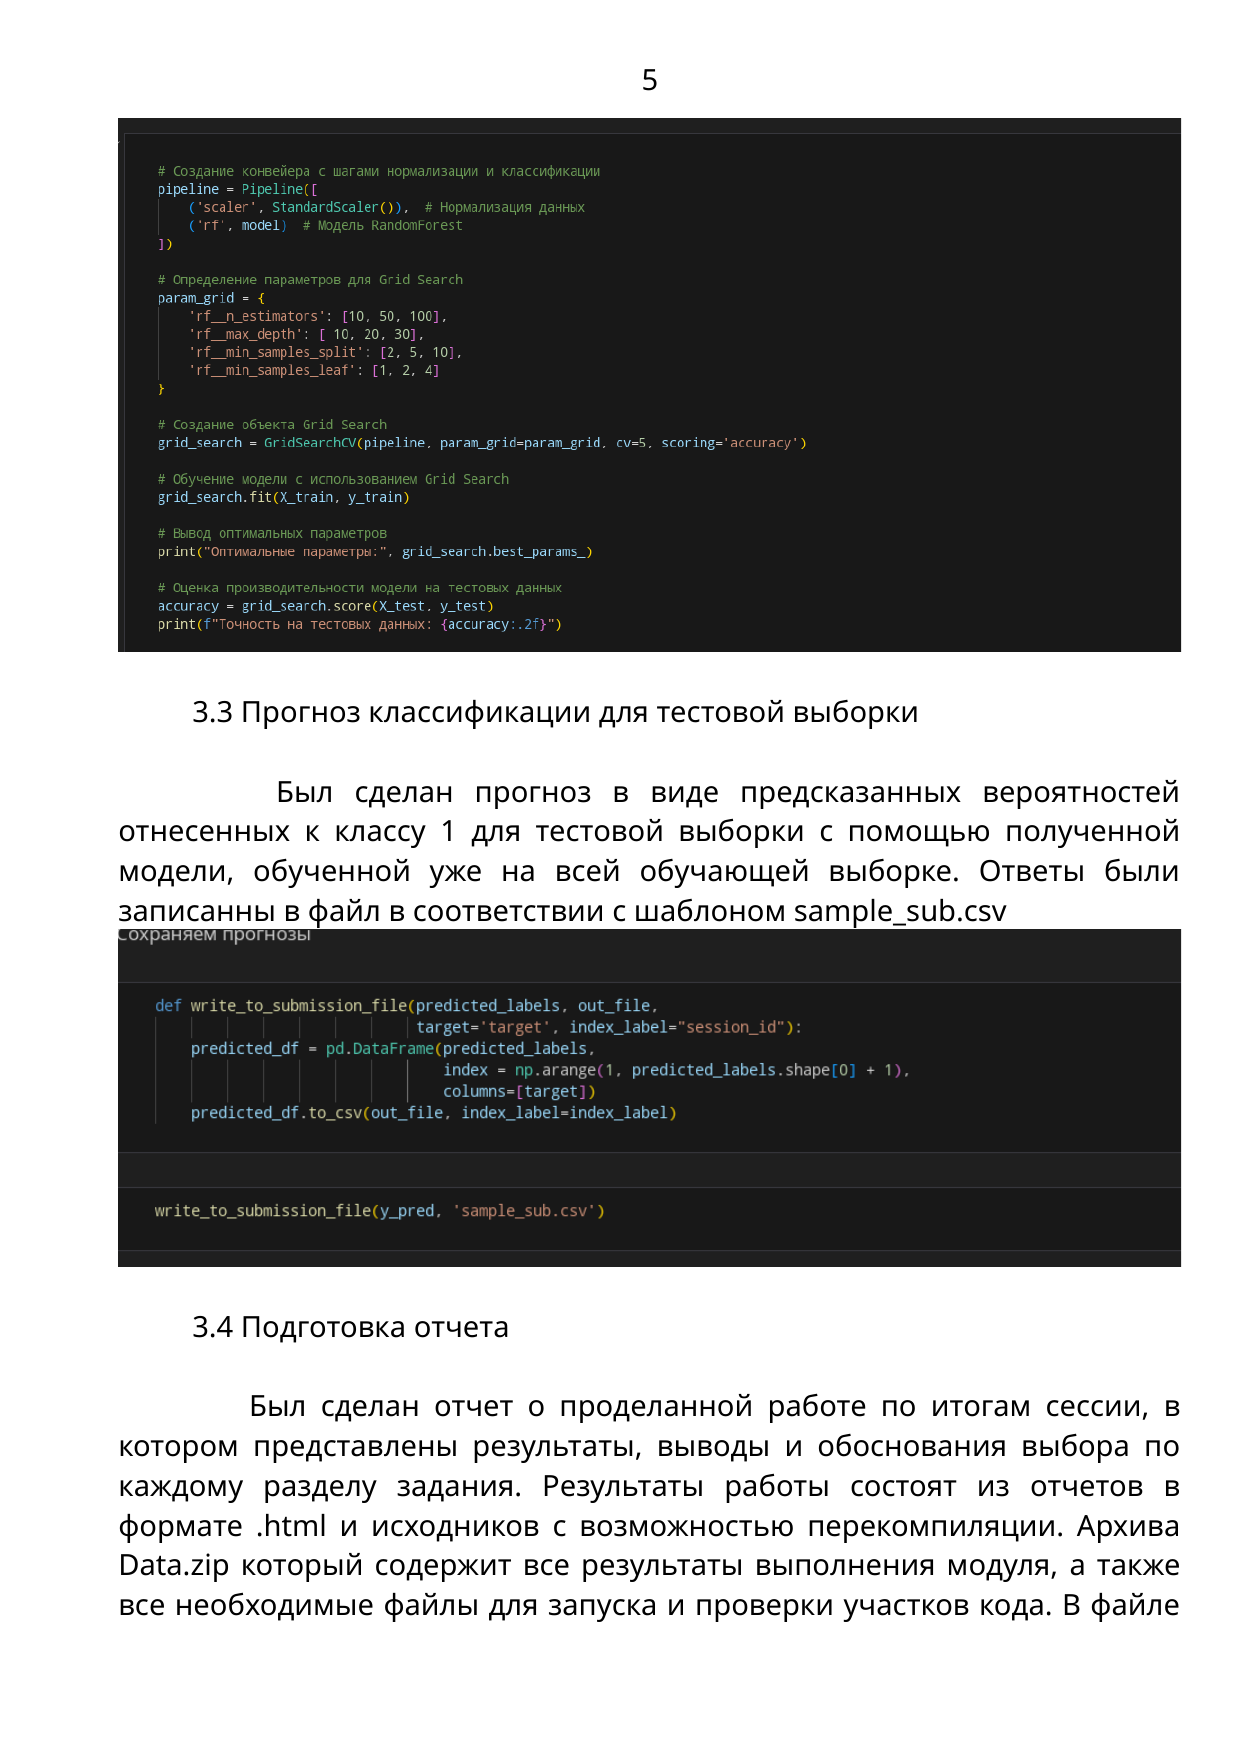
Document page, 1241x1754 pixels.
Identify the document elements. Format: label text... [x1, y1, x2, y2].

text Был сделан отчет о проделанной работе по итогам сессии, в котором представлены результаты, выводы и обоснования выбора по каждому разделу задания. Результаты работы состоят из отчетов в формате .html и исходников с возможностью перекомпиляции. Архива Data.zip который содержит все результаты выполнения модуля, а также все необходимые файлы для запуска и проверки участков кода. В файле [118, 1386, 1181, 1624]
picture [118, 118, 1182, 652]
text Был сделан прогноз в виде предсказанных вероятностей отнесенных к классу 1 для тестовой выборки с помощью полученной модели, обученной уже на всей обучающей выборке. Ответы были записанны в файл в соответствии с шаблоном sample_sub.csv [118, 771, 1181, 929]
picture [118, 929, 1182, 1267]
text 3.3 Прогноз классификации для тестовой выборки [118, 692, 1181, 731]
text 3.4 Подготовка отчета [118, 1306, 1181, 1346]
